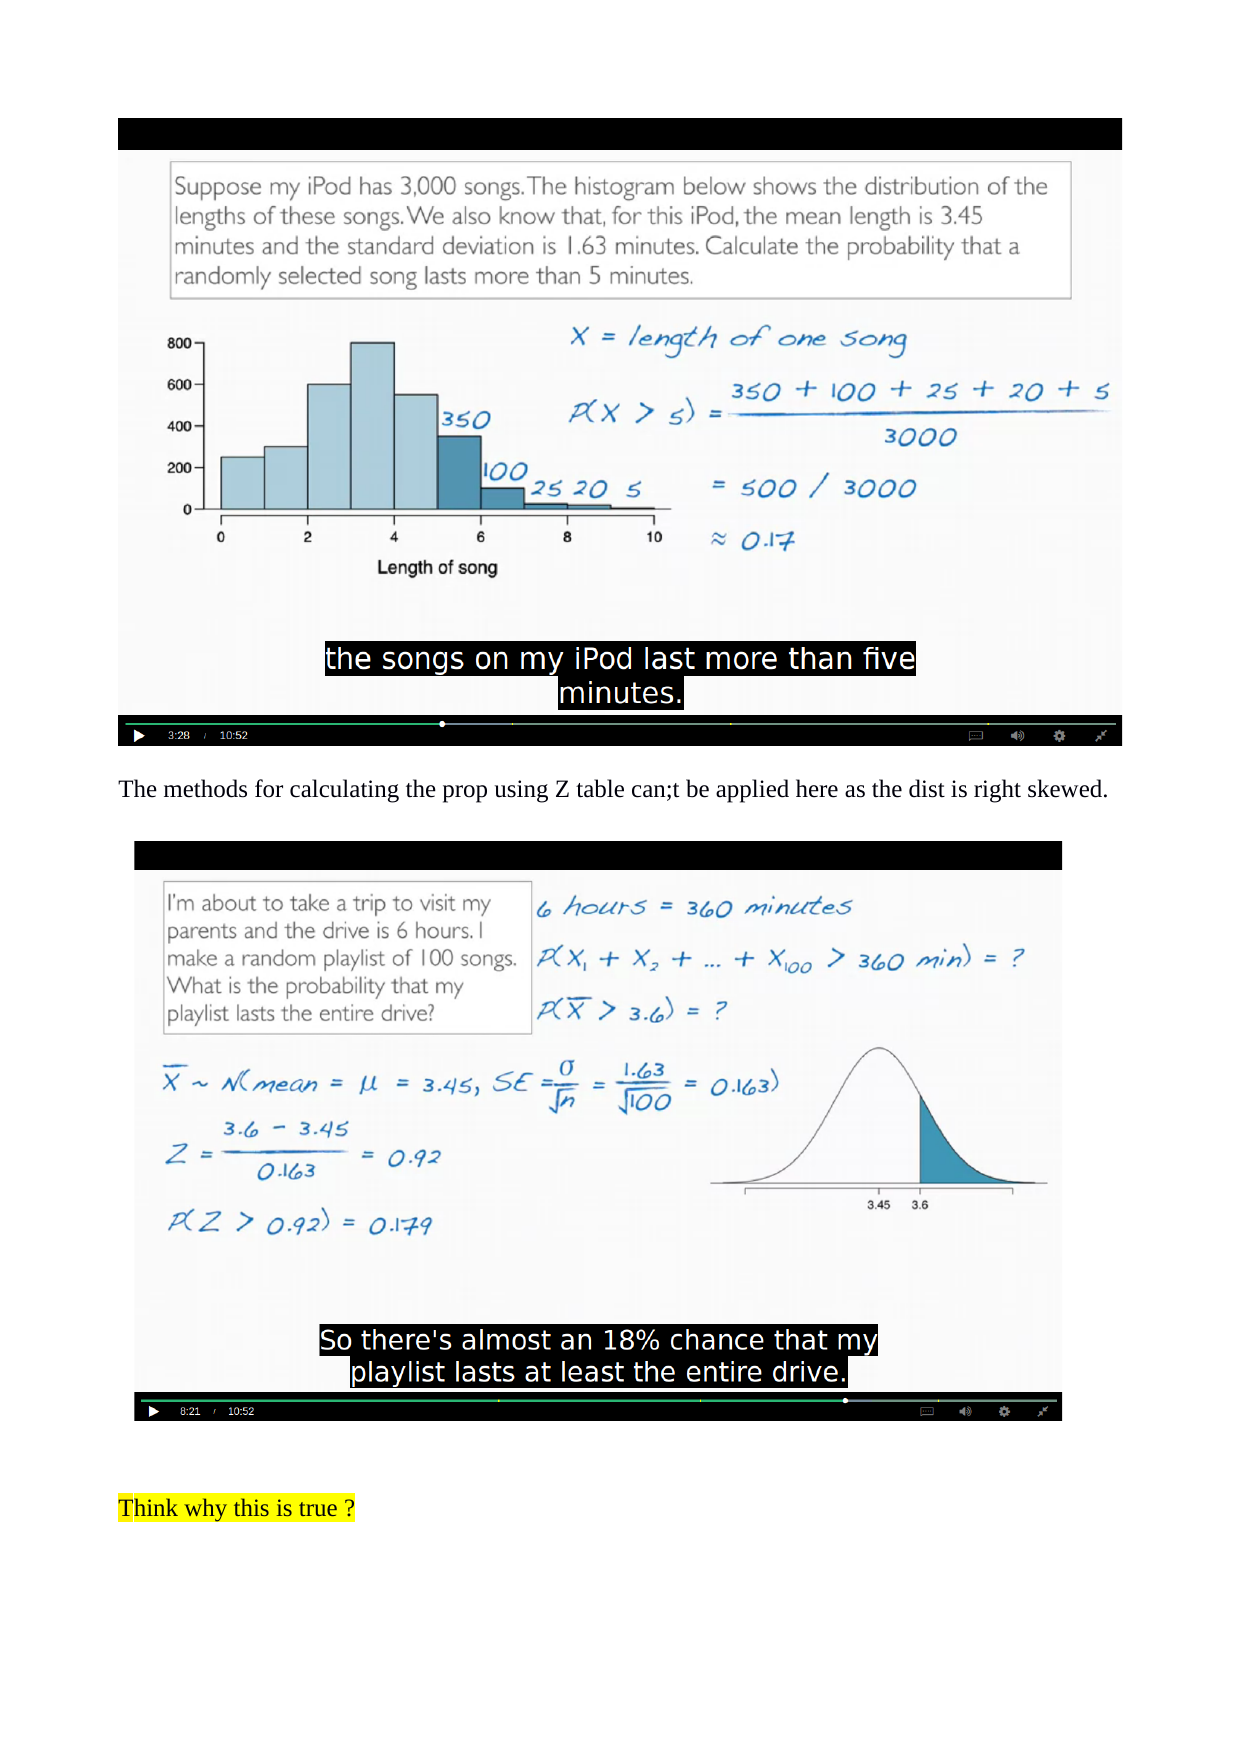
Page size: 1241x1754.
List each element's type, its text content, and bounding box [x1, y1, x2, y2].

text The methods for calculating the prop using Z table can;t be applied here as the dist is right skewed. [118, 774, 1122, 803]
text Think why this is true ? [118, 1493, 1122, 1522]
picture [118, 118, 1123, 746]
picture [134, 841, 1063, 1421]
